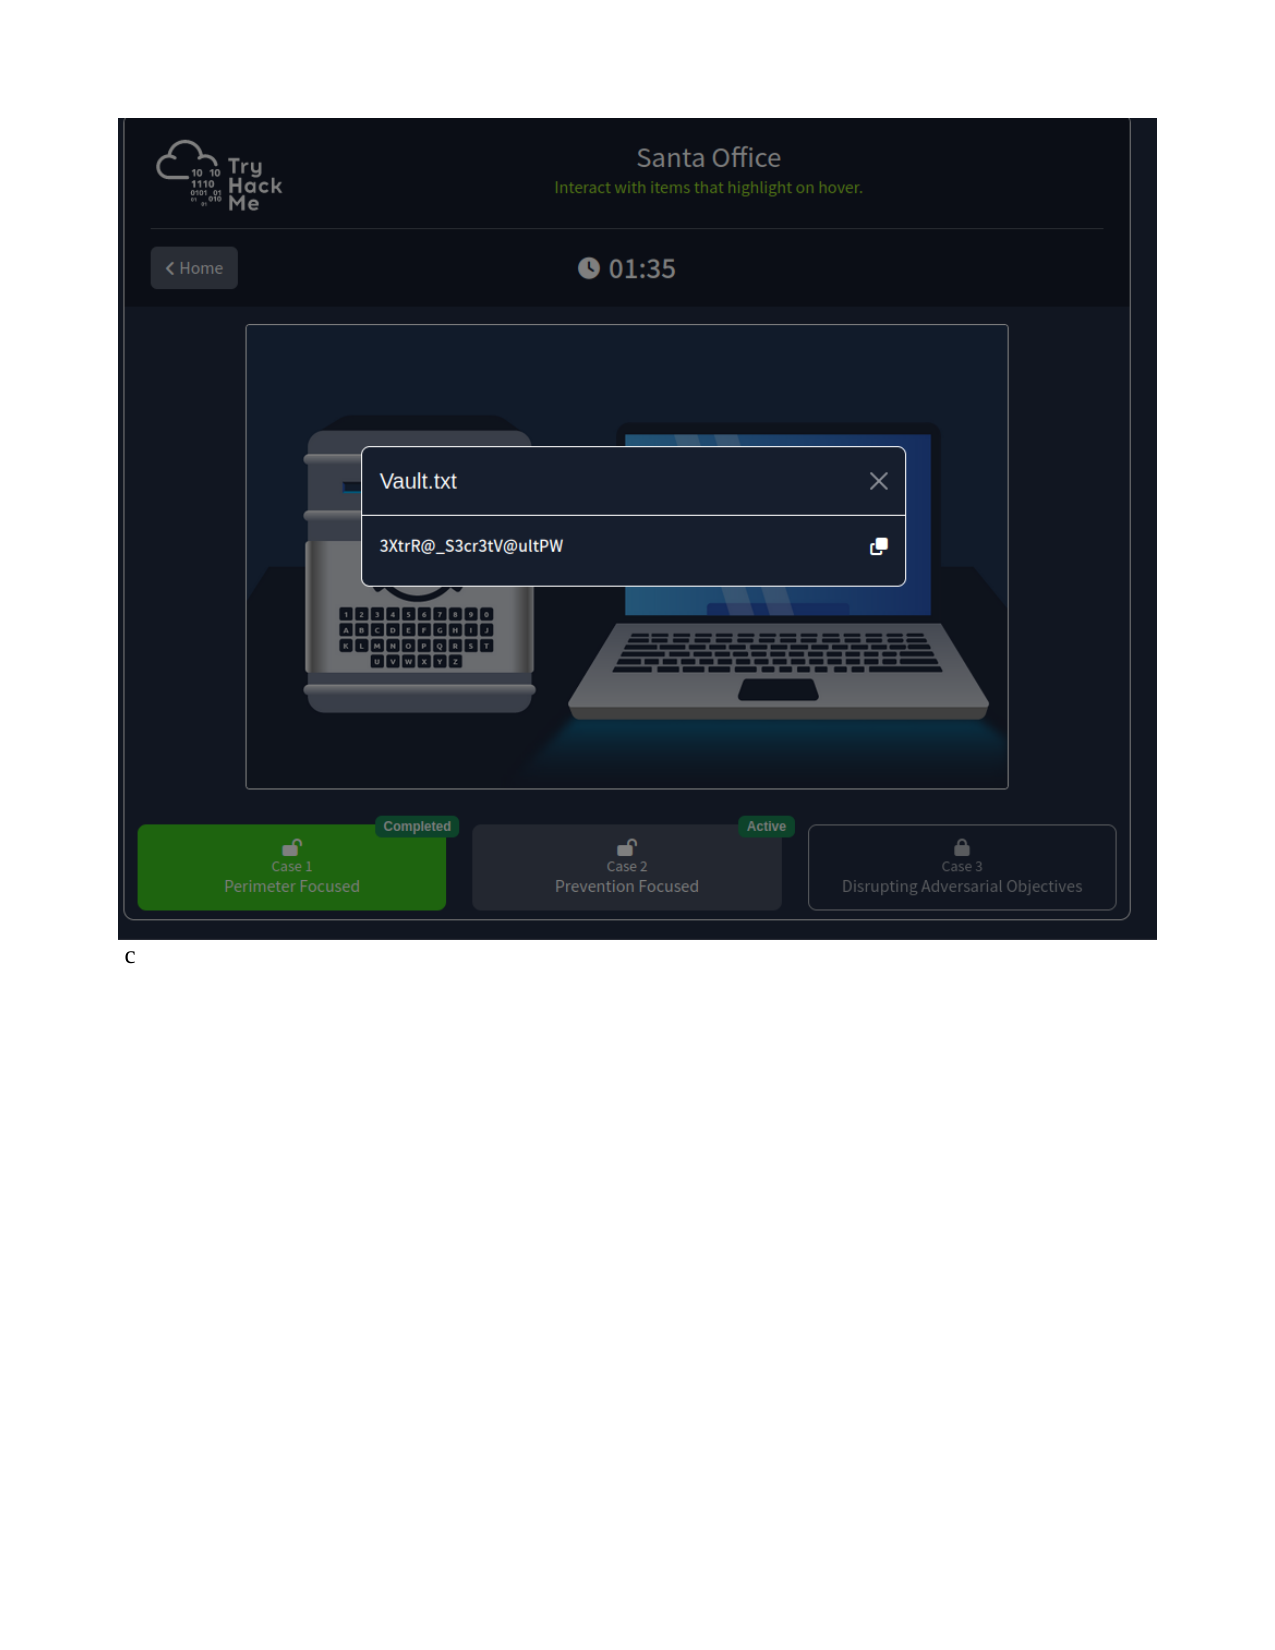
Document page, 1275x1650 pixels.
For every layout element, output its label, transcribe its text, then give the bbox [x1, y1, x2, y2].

text c [118, 940, 1157, 969]
picture [118, 118, 1157, 940]
